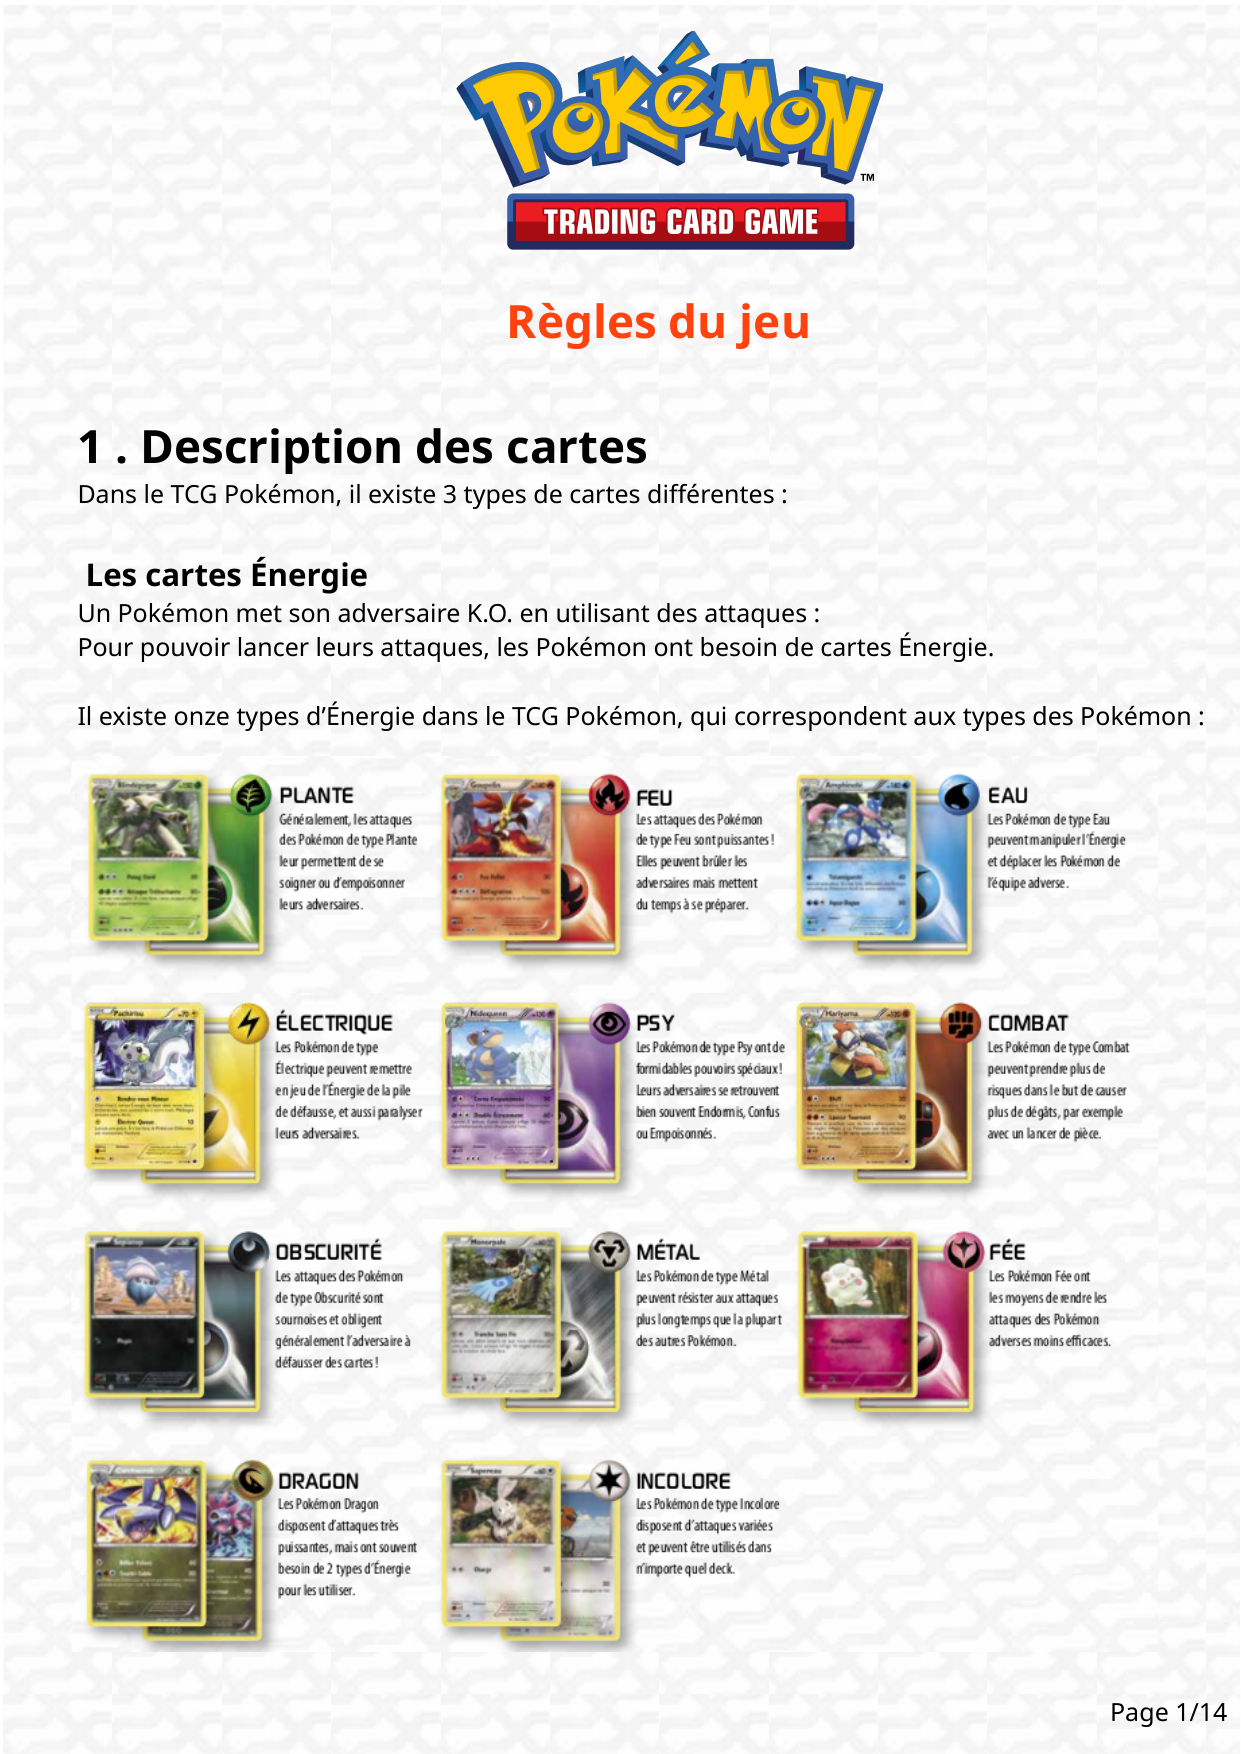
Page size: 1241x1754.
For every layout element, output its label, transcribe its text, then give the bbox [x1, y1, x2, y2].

text Pour pouvoir lancer leurs attaques, les Pokémon ont besoin de cartes Énergie. [3, 630, 1240, 664]
picture [3, 5, 1241, 1754]
text Règles du jeu [77, 289, 1240, 352]
text Dans le TCG Pokémon, il existe 3 types de cartes différentes : [3, 477, 1240, 511]
text Les cartes Énergie [77, 553, 1240, 596]
text 1 . Description des cartes [77, 414, 1240, 477]
text Il existe onze types d’Énergie dans le TCG Pokémon, qui correspondent aux types des Pokémon : [77, 698, 1240, 732]
text Un Pokémon met son adversaire K.O. en utilisant des attaques : [3, 596, 1240, 630]
